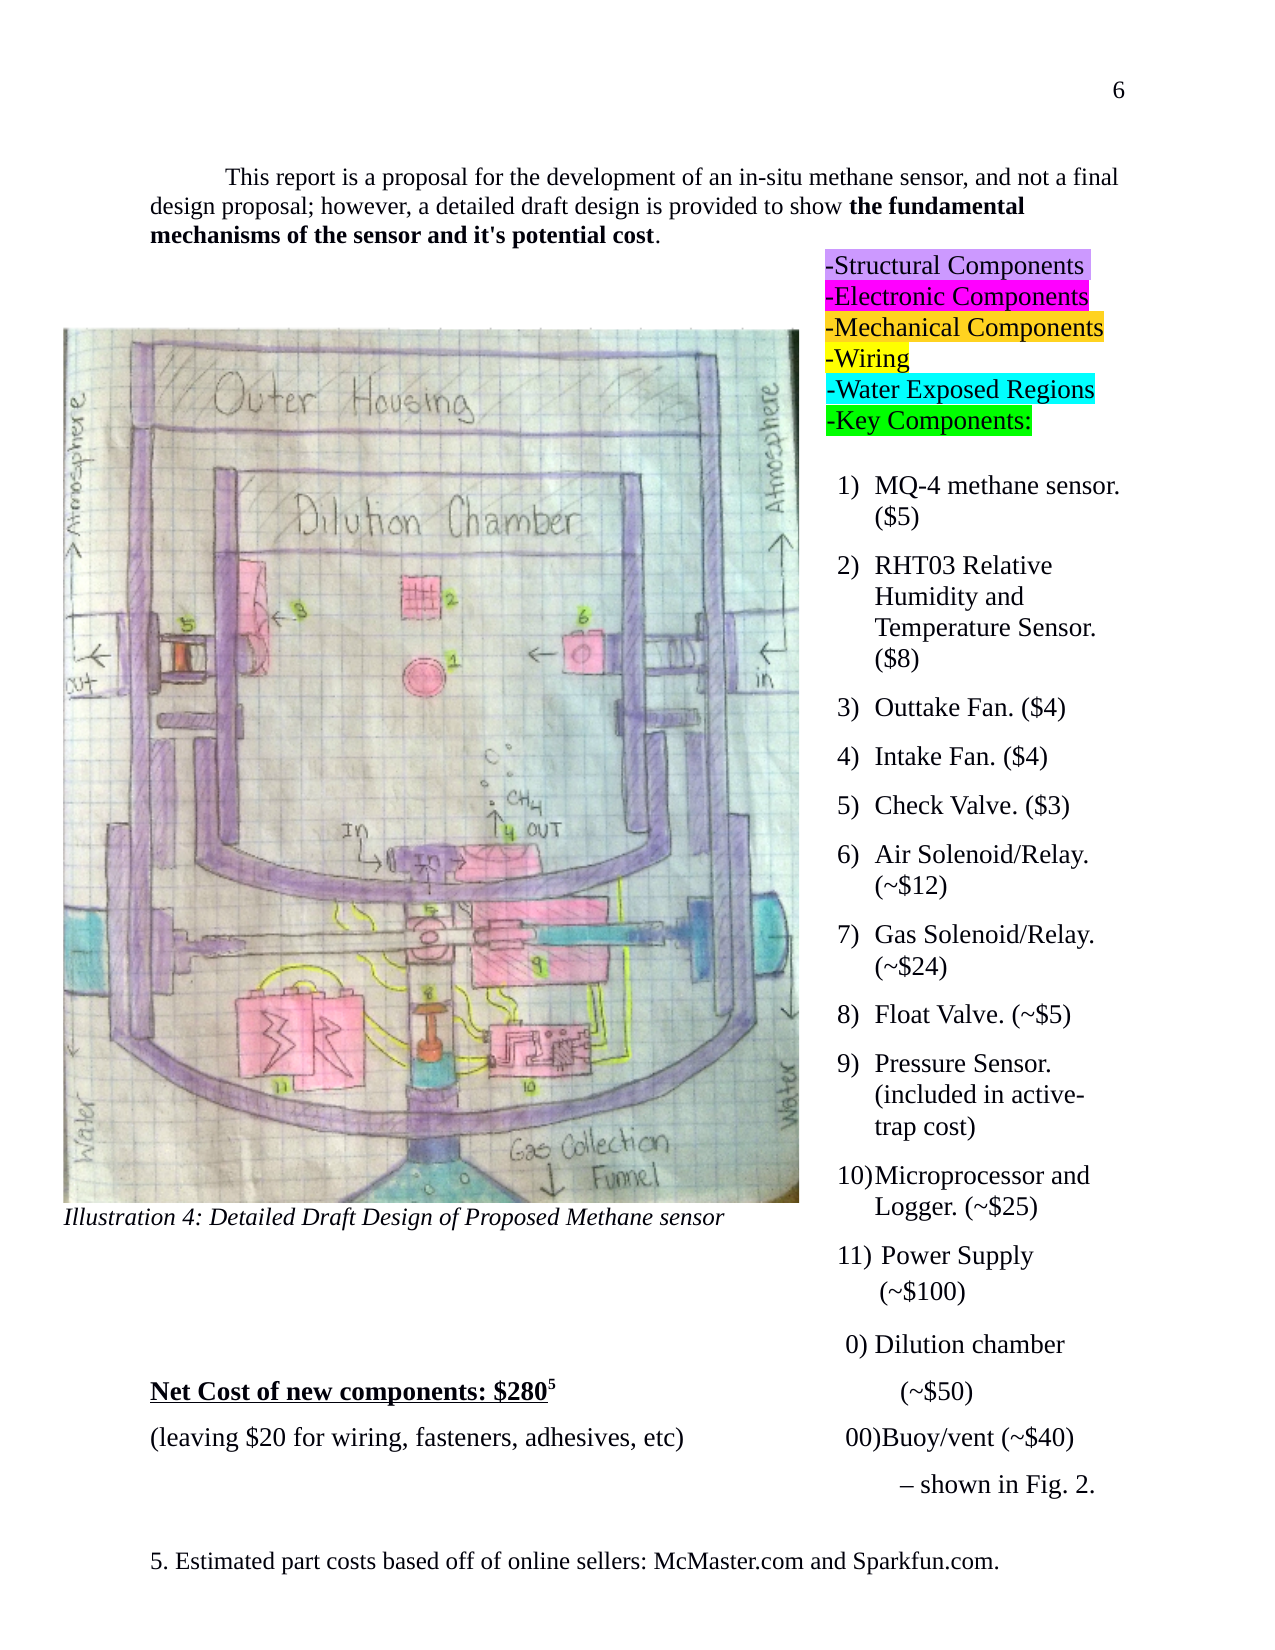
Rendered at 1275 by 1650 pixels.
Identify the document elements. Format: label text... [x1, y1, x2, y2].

text -Structural Components -Electronic Components [150, 249, 1125, 311]
list Power Supply (~$100) [187, 1239, 1125, 1306]
list Outtake Fan. ($4) [800, 691, 1125, 723]
text -Water Exposed Regions [800, 373, 1125, 404]
text -Wiring [800, 342, 1125, 373]
text 0) Dilution chamber Net Cost of new components: $280 (~$50) [150, 1328, 1125, 1406]
text (leaving $20 for wiring, fasteners, adhesives, etc) 00)Buoy/vent (~$40) [150, 1421, 1125, 1453]
list Microprocessor and Logger. (~$25) [799, 1159, 1125, 1221]
text This report is a proposal for the development of an in-situ methane sensor, and not a final design proposal; however, a detailed draft design is provided to show the fundamental mechanisms of the sensor and it's potential cost. [150, 162, 1125, 249]
picture [63, 326, 800, 1203]
text . Estimated part costs based off of online sellers: McMaster.com and Sparkfun.com. [150, 1546, 1125, 1575]
list Pressure Sensor.(included in active-trap cost) [800, 1047, 1125, 1141]
list Gas Solenoid/Relay. (~$24) [800, 918, 1125, 981]
list MQ-4 methane sensor. ($5) [800, 469, 1125, 531]
list Air Solenoid/Relay. (~$12) [800, 838, 1125, 901]
list Float Valve. (~$5) [800, 998, 1125, 1030]
list RHT03 Relative Humidity and Temperature Sensor. ($8) [800, 549, 1125, 674]
list Check Valve. ($3) [800, 789, 1125, 821]
text -Key Components: [800, 404, 1125, 436]
text [63, 1231, 799, 1251]
text Illustration 4: Detailed Draft Design of Proposed Methane sensor [63, 1203, 799, 1231]
text -Mechanical Components [150, 311, 1125, 342]
list Intake Fan. ($4) [800, 740, 1125, 772]
text – shown in Fig. 2. [150, 1468, 1125, 1499]
